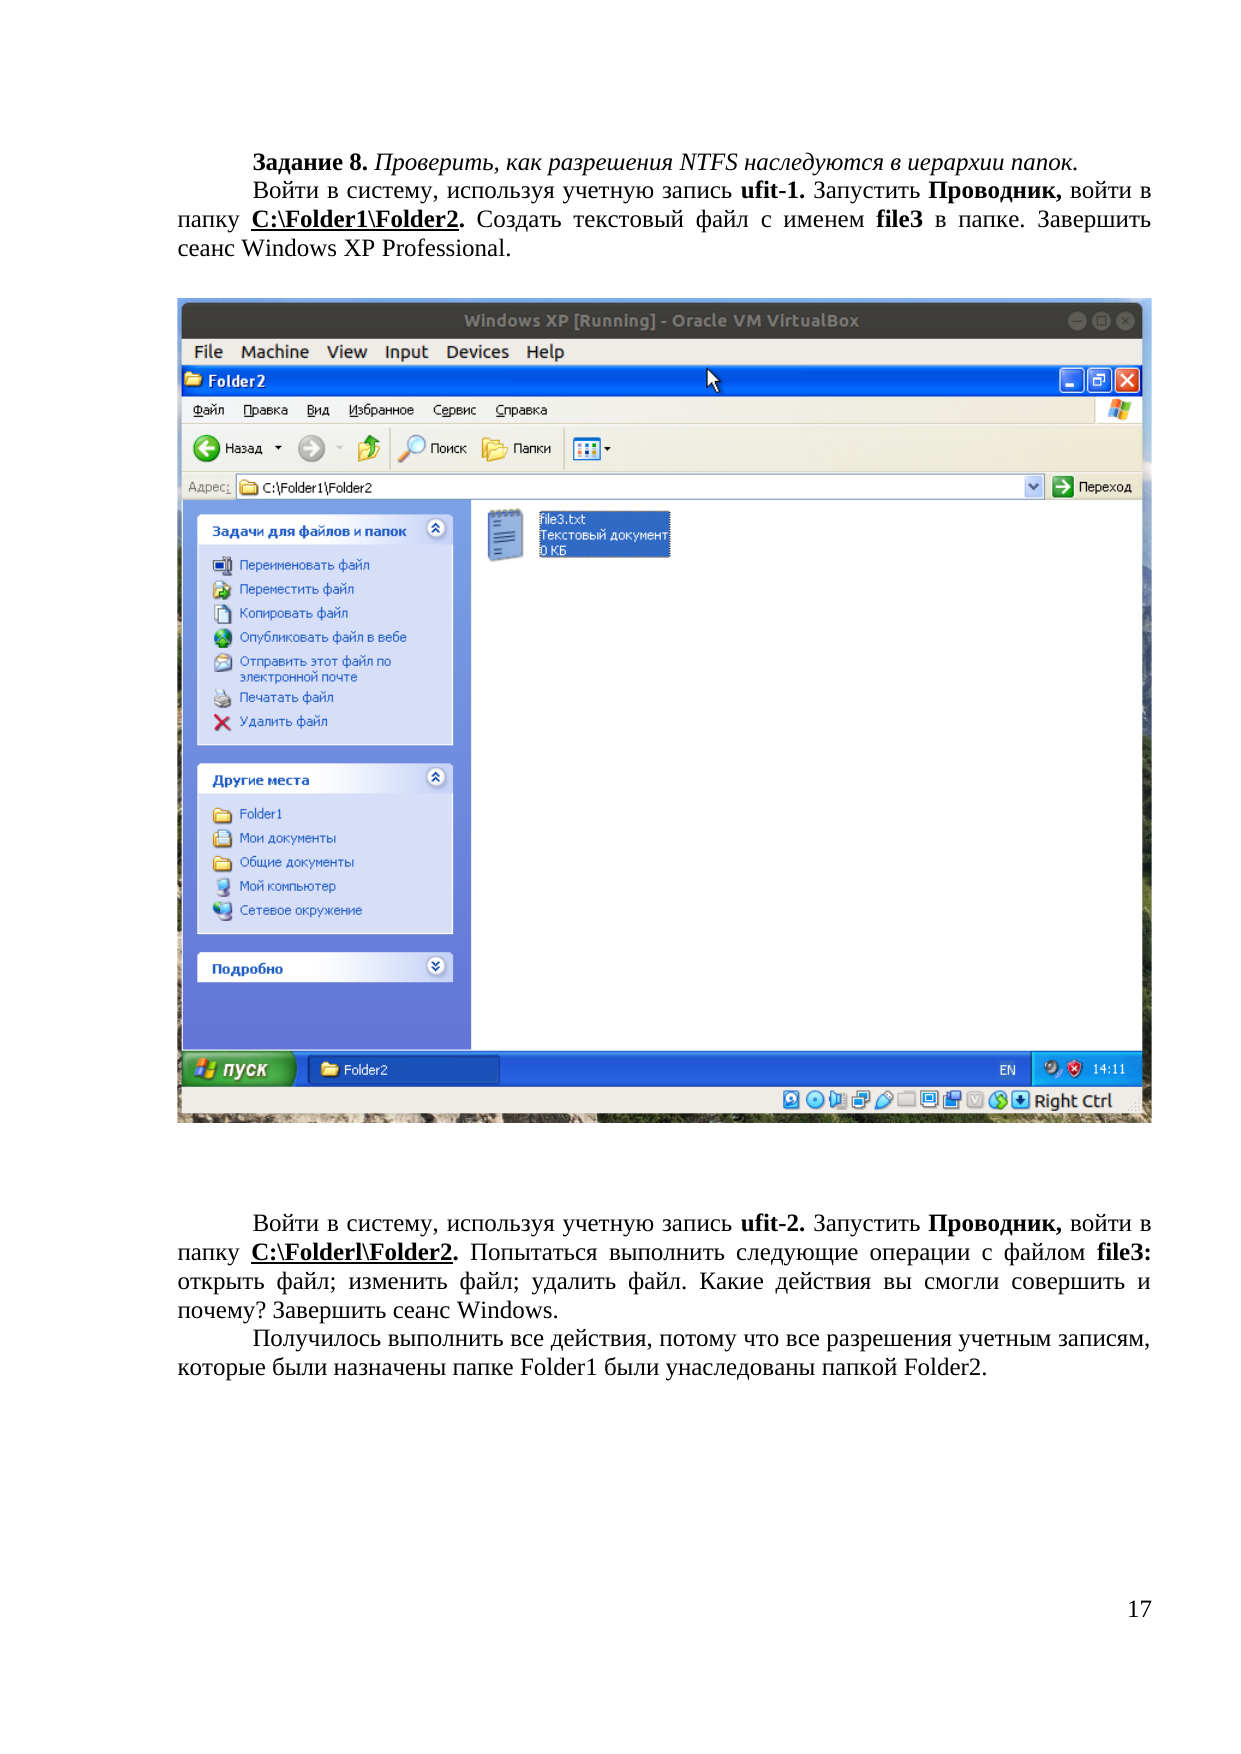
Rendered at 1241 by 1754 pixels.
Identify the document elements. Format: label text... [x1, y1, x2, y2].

text Войти в систему, используя учетную запись ufit-2. Запустить Про­водник, войти в папку C:\Folderl\Folder2. Попытаться выполнить сле­дующие операции с файлом fileЗ: открыть файл; изменить файл; удалить файл. Какие действия вы смогли совершить и почему? Завершить сеанс Windows. [177, 1208, 1152, 1323]
text Задание 8. Проверить, как разрешения NTFS наследуются в иерархии папок. [177, 147, 1152, 176]
picture [177, 298, 1152, 1123]
text Получилось выполнить все действия, потому что все разрешения учетным записям, которые были назначены папке Folder1 были унаследованы папкой Folder2. [177, 1323, 1152, 1381]
text Войти в систему, используя учетную запись ufit-1. Запустить Про­водник, войти в папку C:\Folder1\Folder2. Создать текстовый файл с име­нем fileЗ в папке. Завершить сеанс Windows ХР Professional. [177, 176, 1152, 262]
